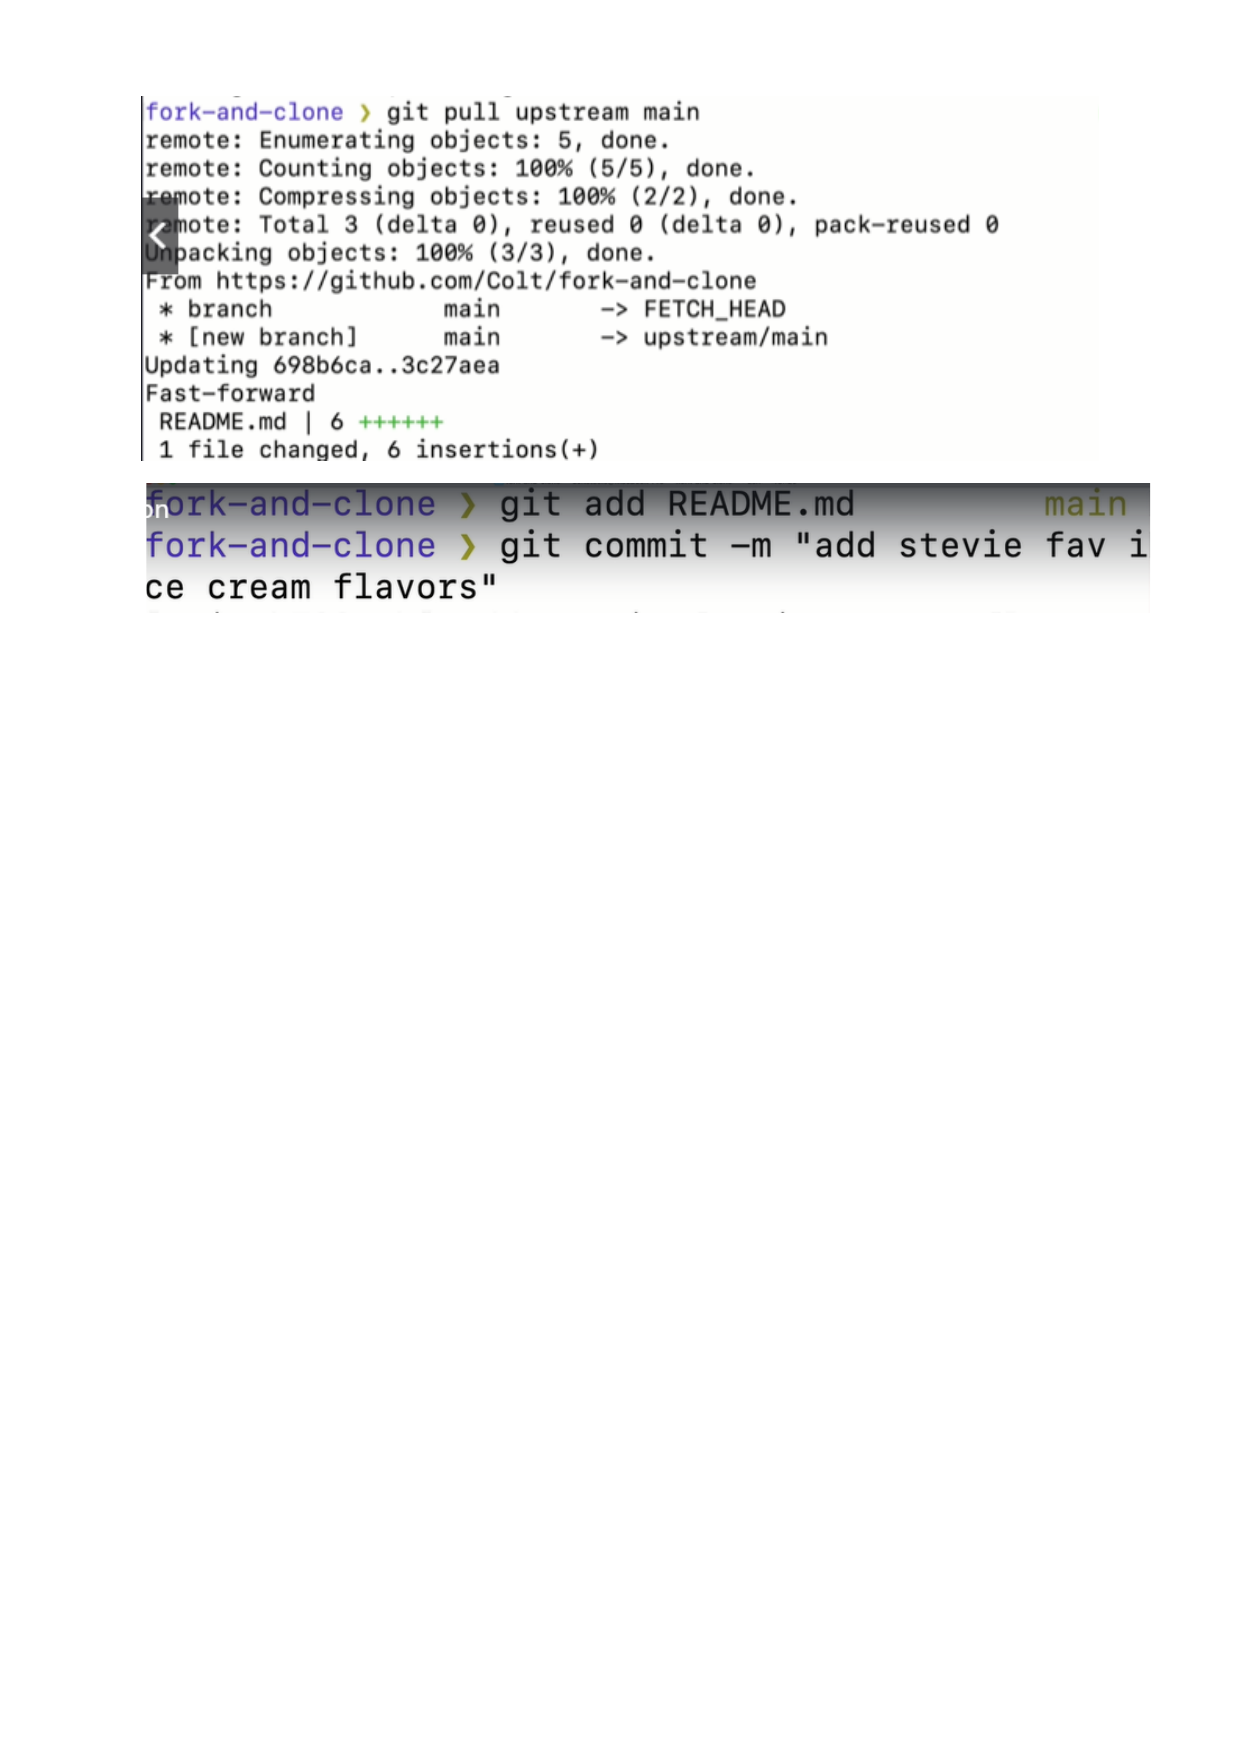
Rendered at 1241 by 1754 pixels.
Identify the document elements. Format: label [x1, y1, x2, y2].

picture [141, 96, 1099, 461]
picture [146, 483, 1151, 613]
